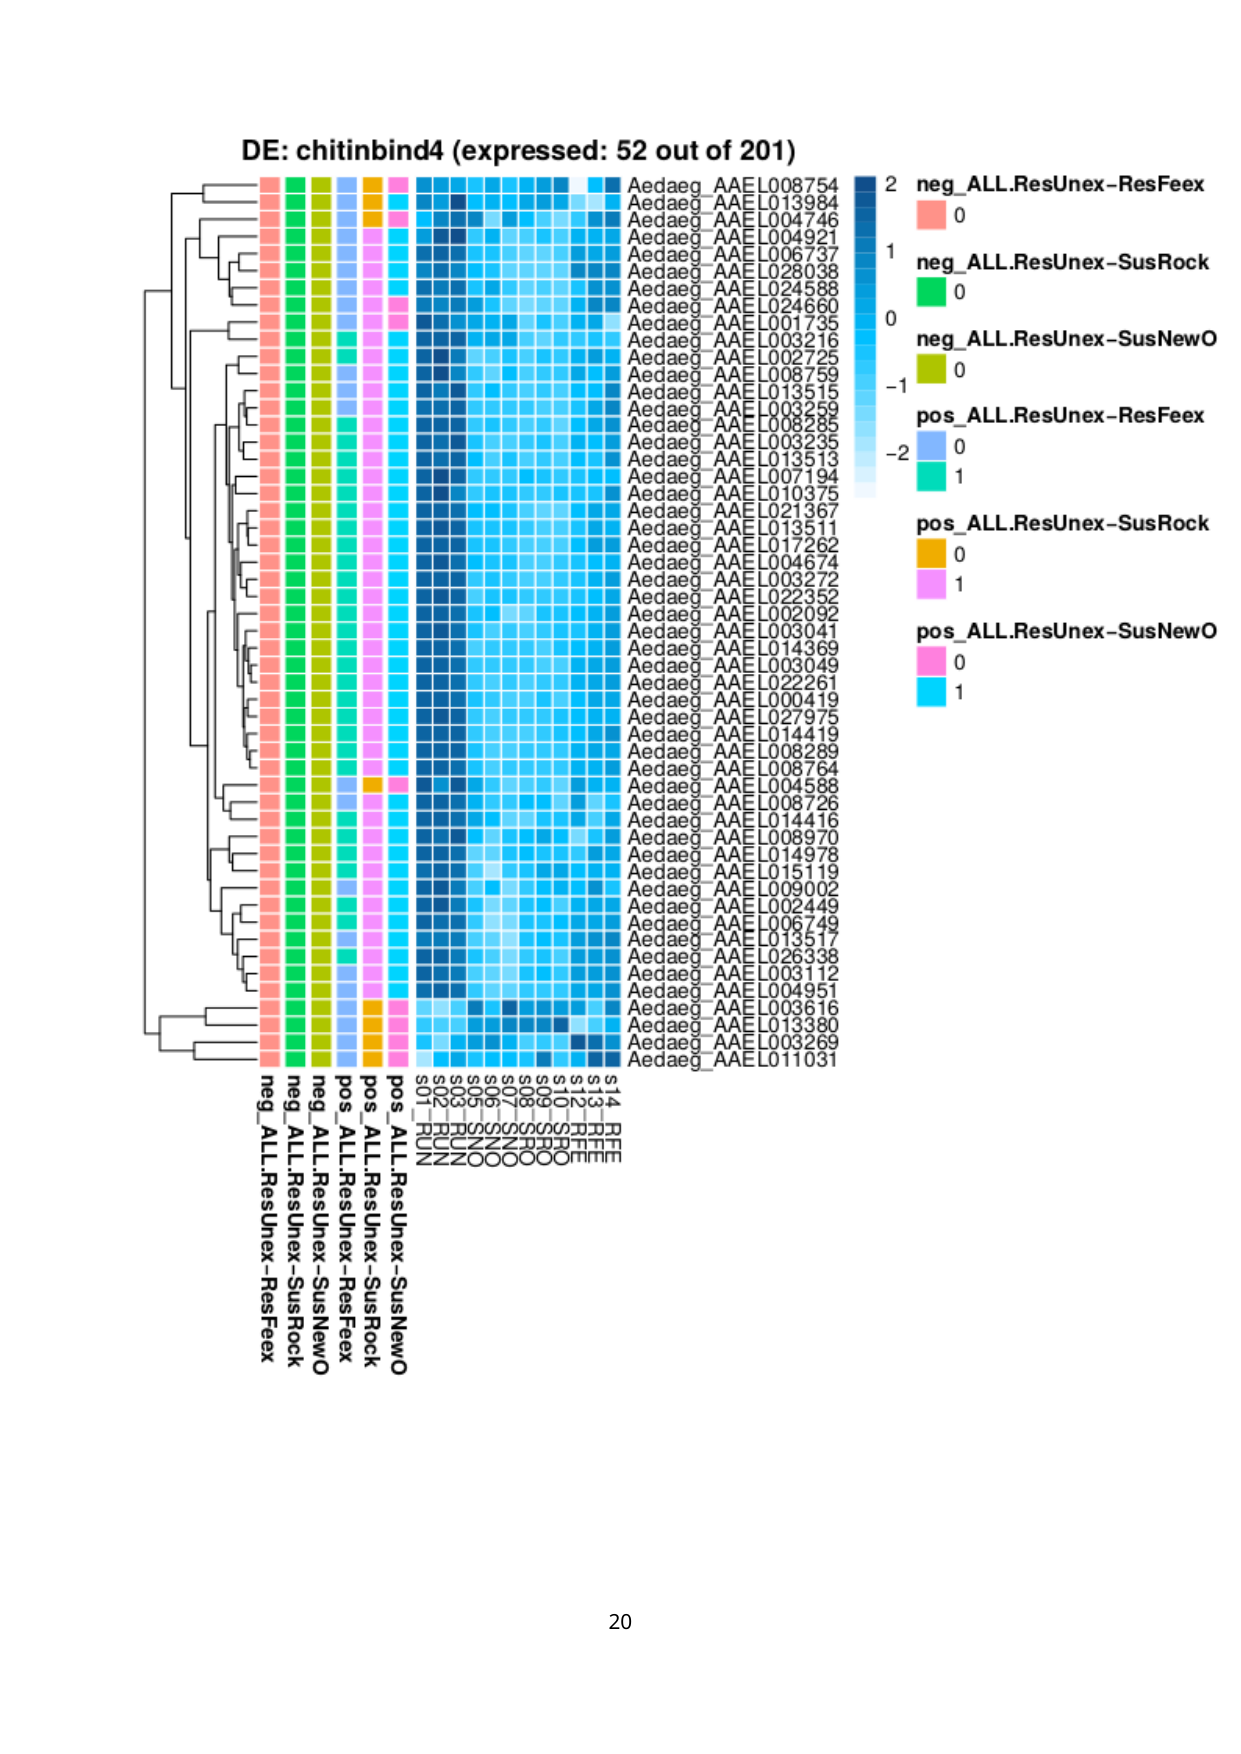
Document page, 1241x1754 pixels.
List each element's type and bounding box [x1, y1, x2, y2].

picture [118, 118, 1241, 1414]
